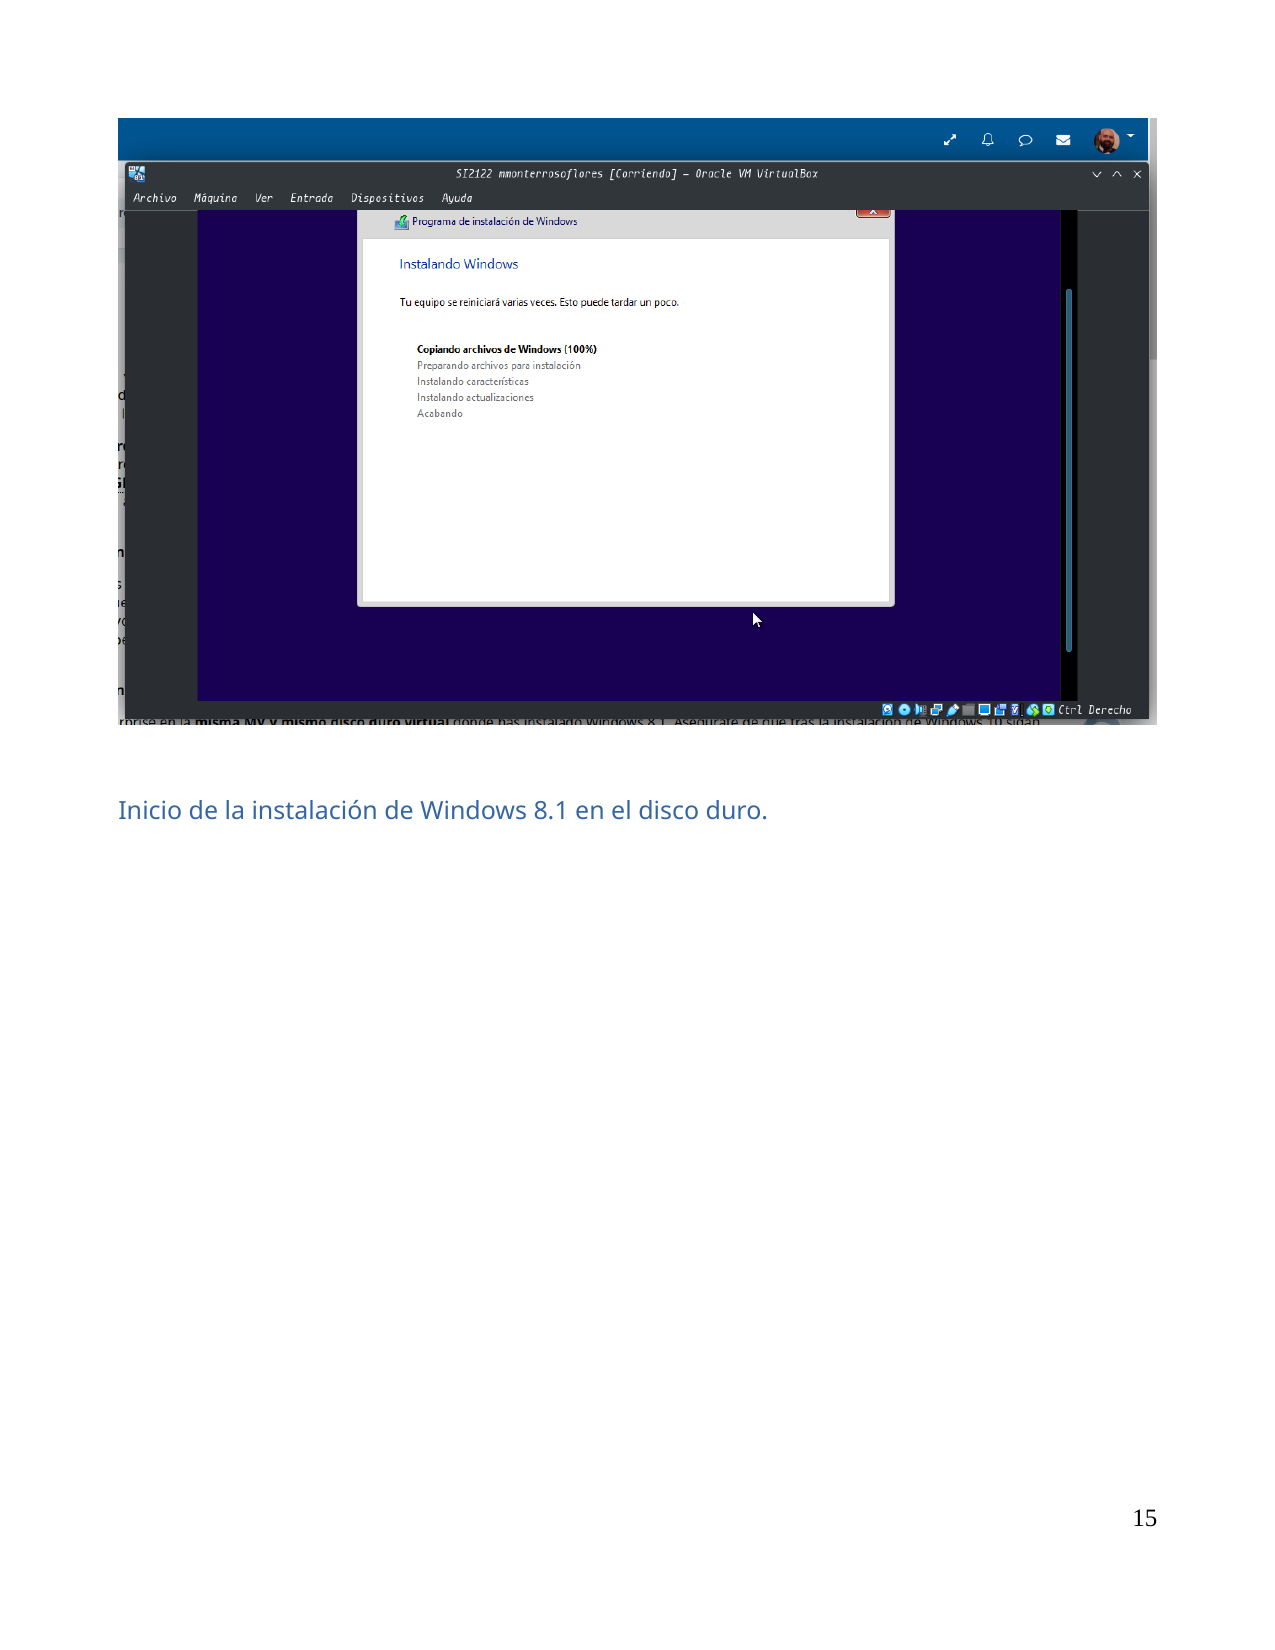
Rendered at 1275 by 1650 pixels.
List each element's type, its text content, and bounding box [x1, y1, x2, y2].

picture [118, 118, 1157, 725]
table_header [118, 725, 1157, 758]
text Inicio de la instalación de Windows 8.1 en el disco duro. [118, 792, 1157, 826]
